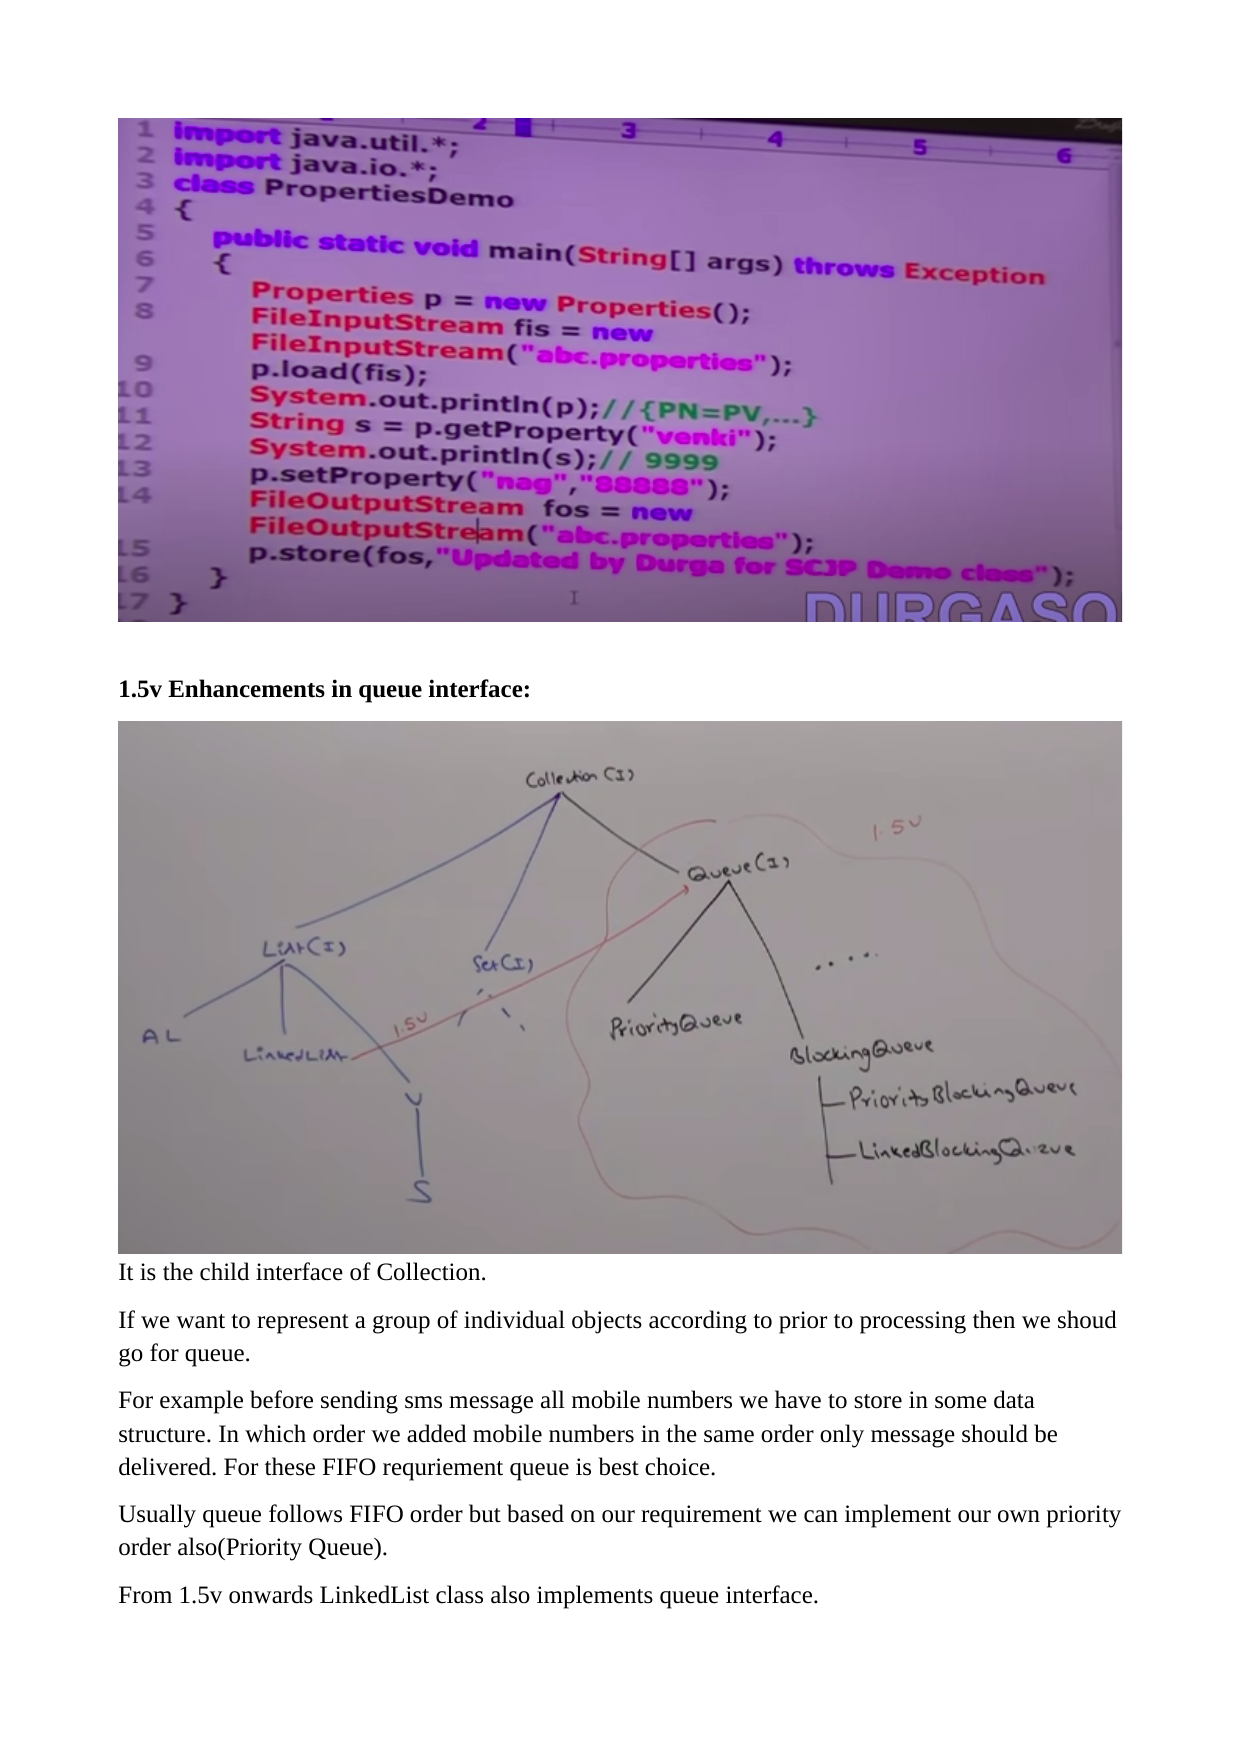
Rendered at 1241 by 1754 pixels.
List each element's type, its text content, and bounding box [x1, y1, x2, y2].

text 1.5v Enhancements in queue interface: [118, 674, 1122, 703]
text Usually queue follows FIFO order but based on our requirement we can implement our own priority order also(Priority Queue). [118, 1499, 1122, 1561]
picture [118, 721, 1123, 1254]
text From 1.5v onwards LinkedList class also implements queue interface. [118, 1580, 1122, 1609]
text If we want to represent a group of individual objects according to prior to processing then we shoud go for queue. [118, 1305, 1122, 1367]
text For example before sending sms message all mobile numbers we have to store in some data structure. In which order we added mobile numbers in the same order only message should be delivered. For these FIFO requriement queue is best choice. [118, 1386, 1122, 1480]
text It is the child interface of Collection. [118, 1254, 1122, 1286]
picture [118, 118, 1123, 622]
